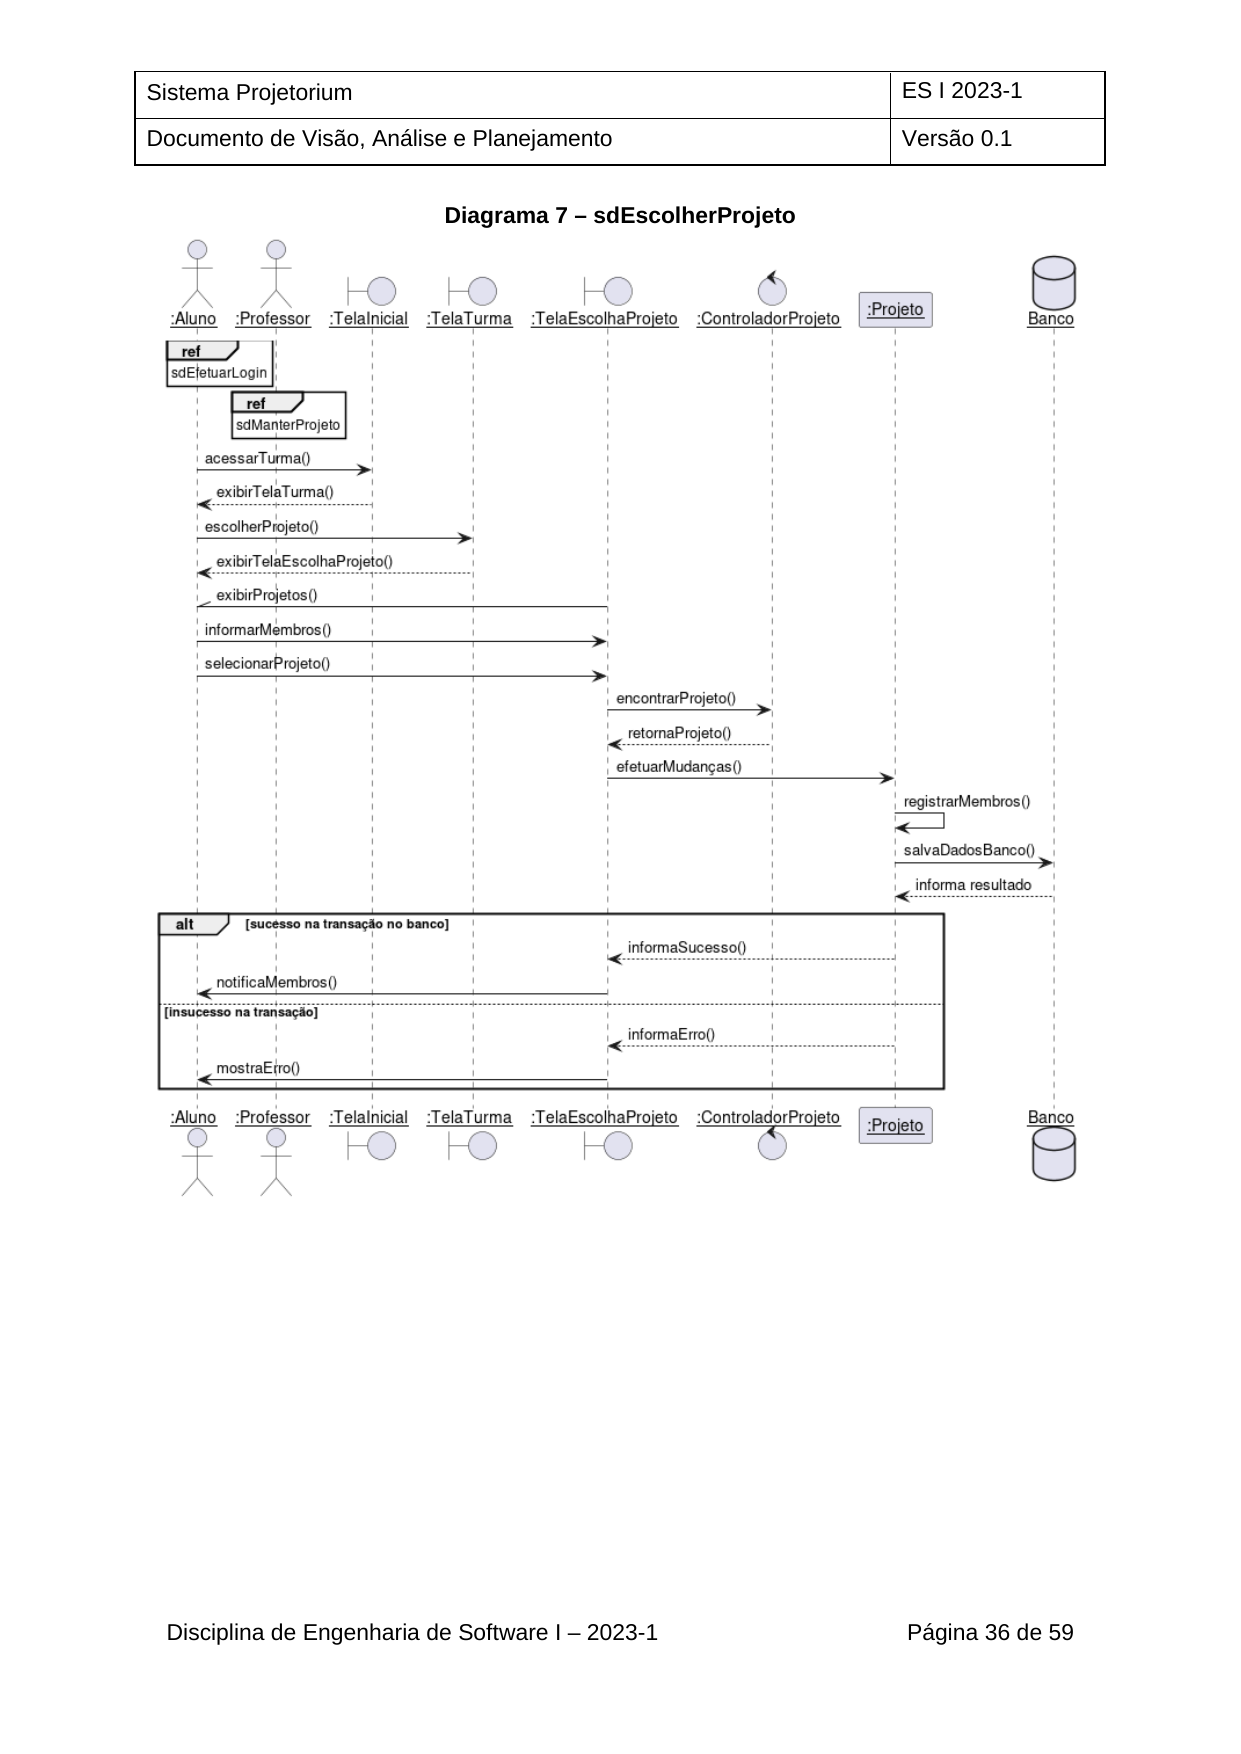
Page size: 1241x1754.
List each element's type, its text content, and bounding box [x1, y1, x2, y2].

picture [147, 234, 1093, 1202]
text Diagrama 7 – sdEscolherProjeto [148, 202, 1092, 228]
